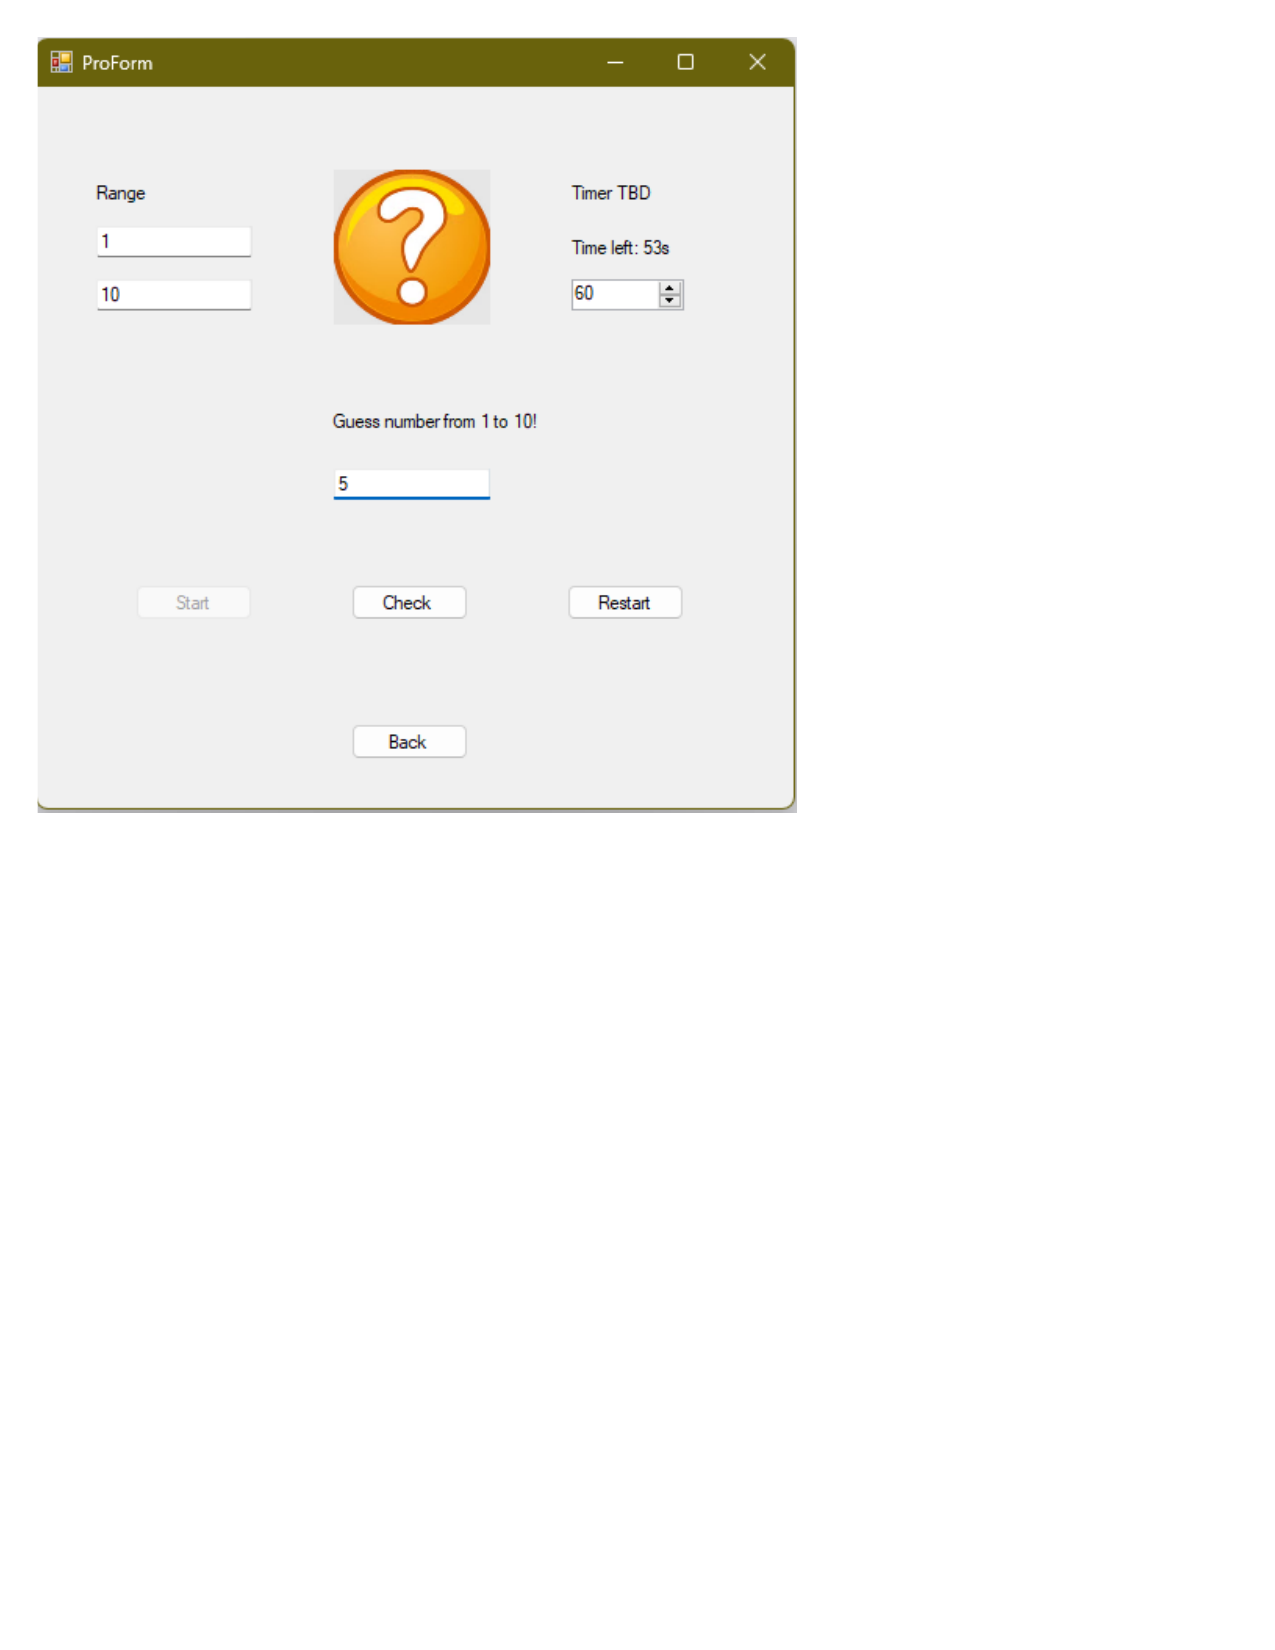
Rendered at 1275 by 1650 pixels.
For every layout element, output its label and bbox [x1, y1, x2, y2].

picture [37, 37, 797, 813]
